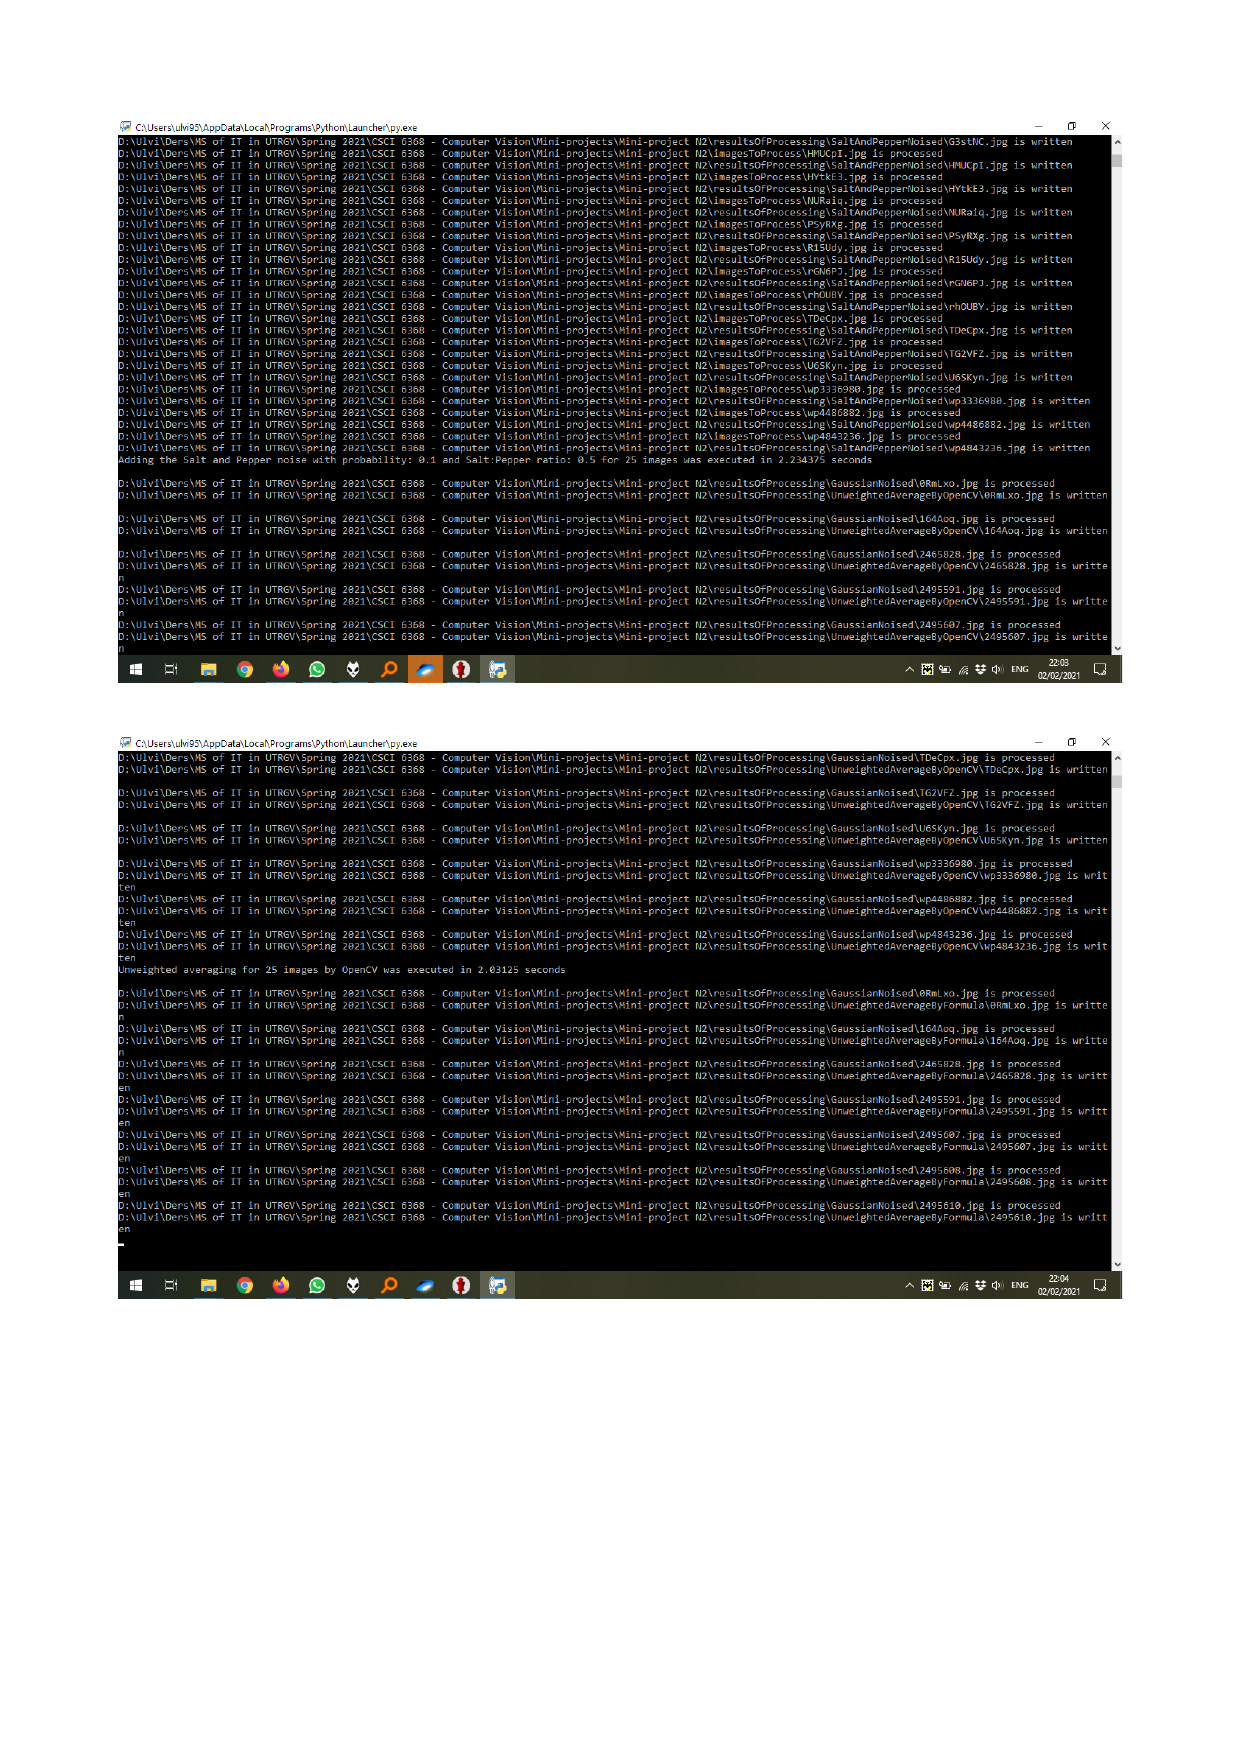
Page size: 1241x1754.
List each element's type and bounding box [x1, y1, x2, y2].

picture [118, 734, 1123, 1299]
picture [118, 118, 1123, 683]
